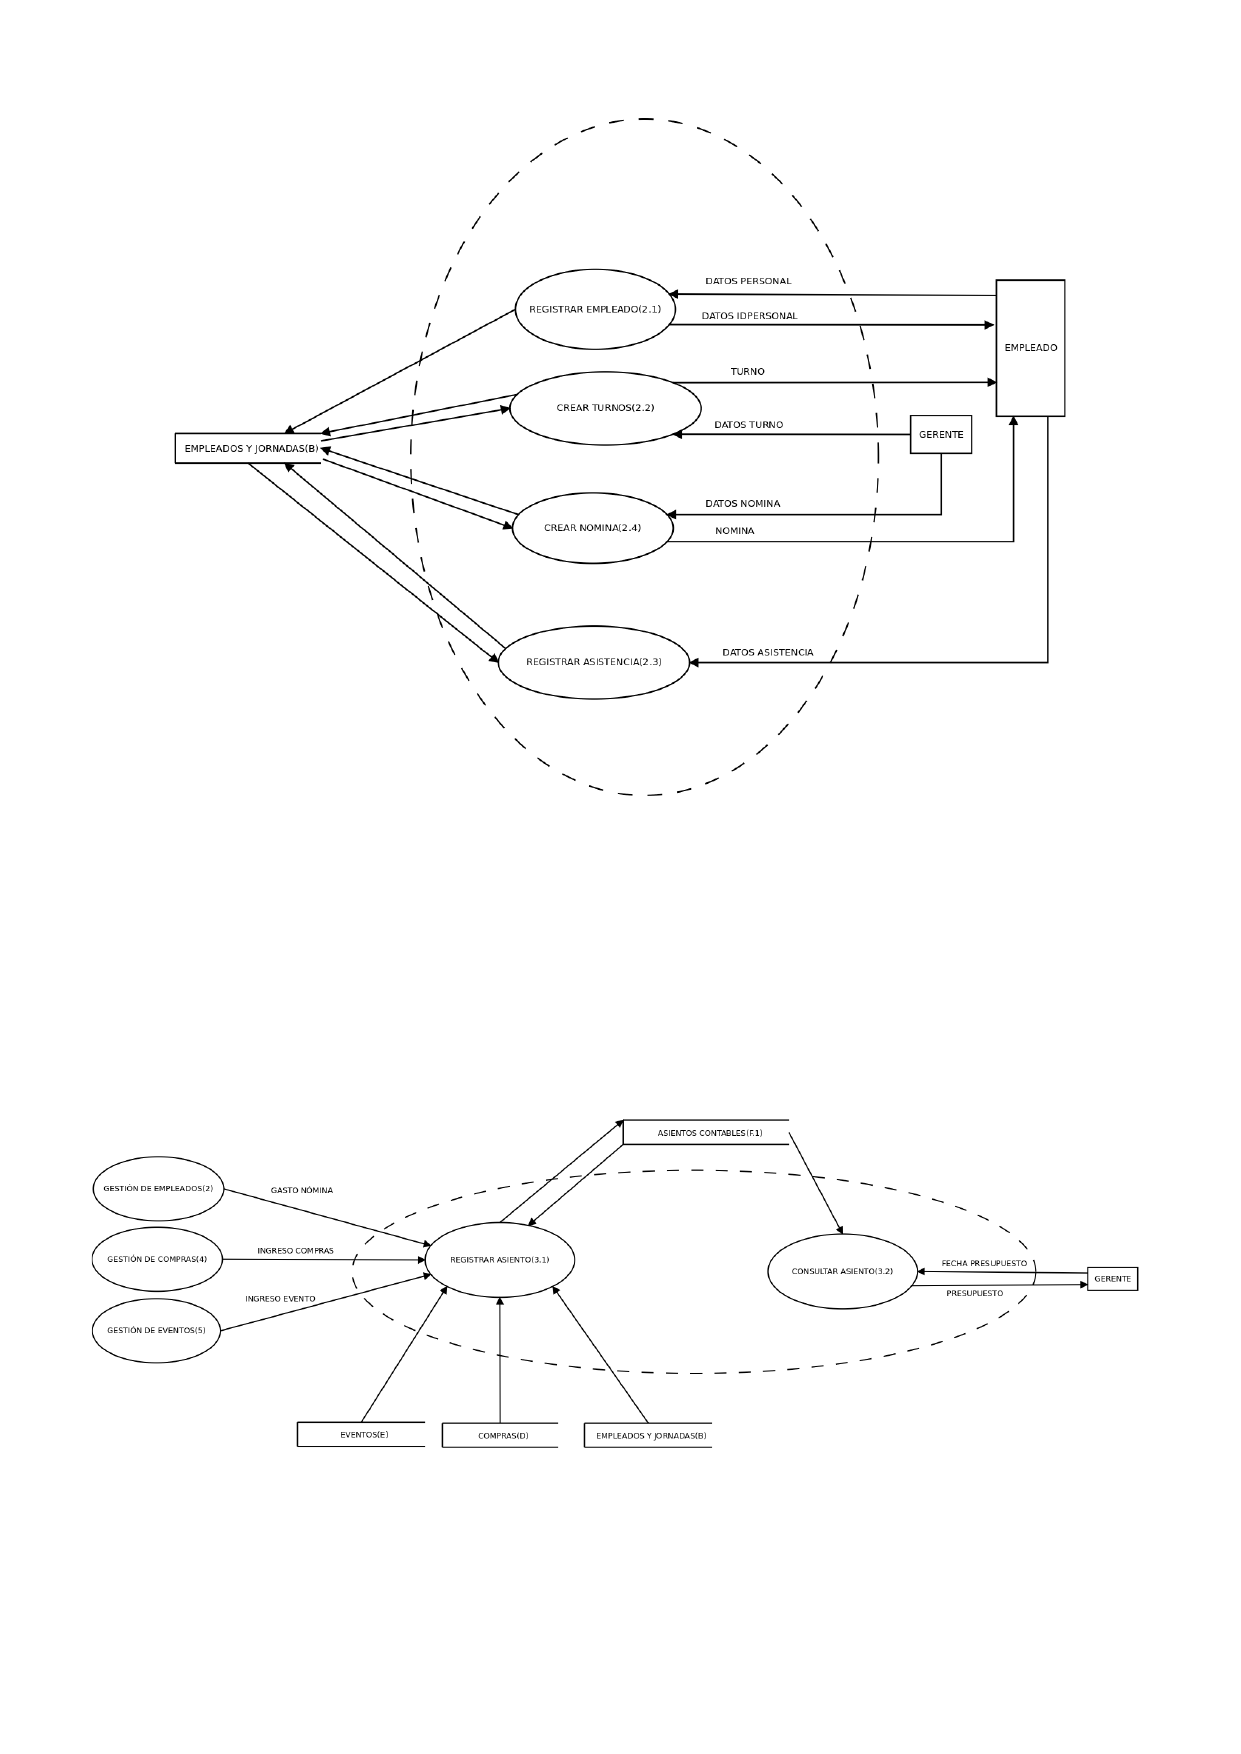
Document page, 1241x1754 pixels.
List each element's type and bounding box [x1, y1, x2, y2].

picture [174, 118, 1066, 796]
picture [91, 1119, 1140, 1448]
